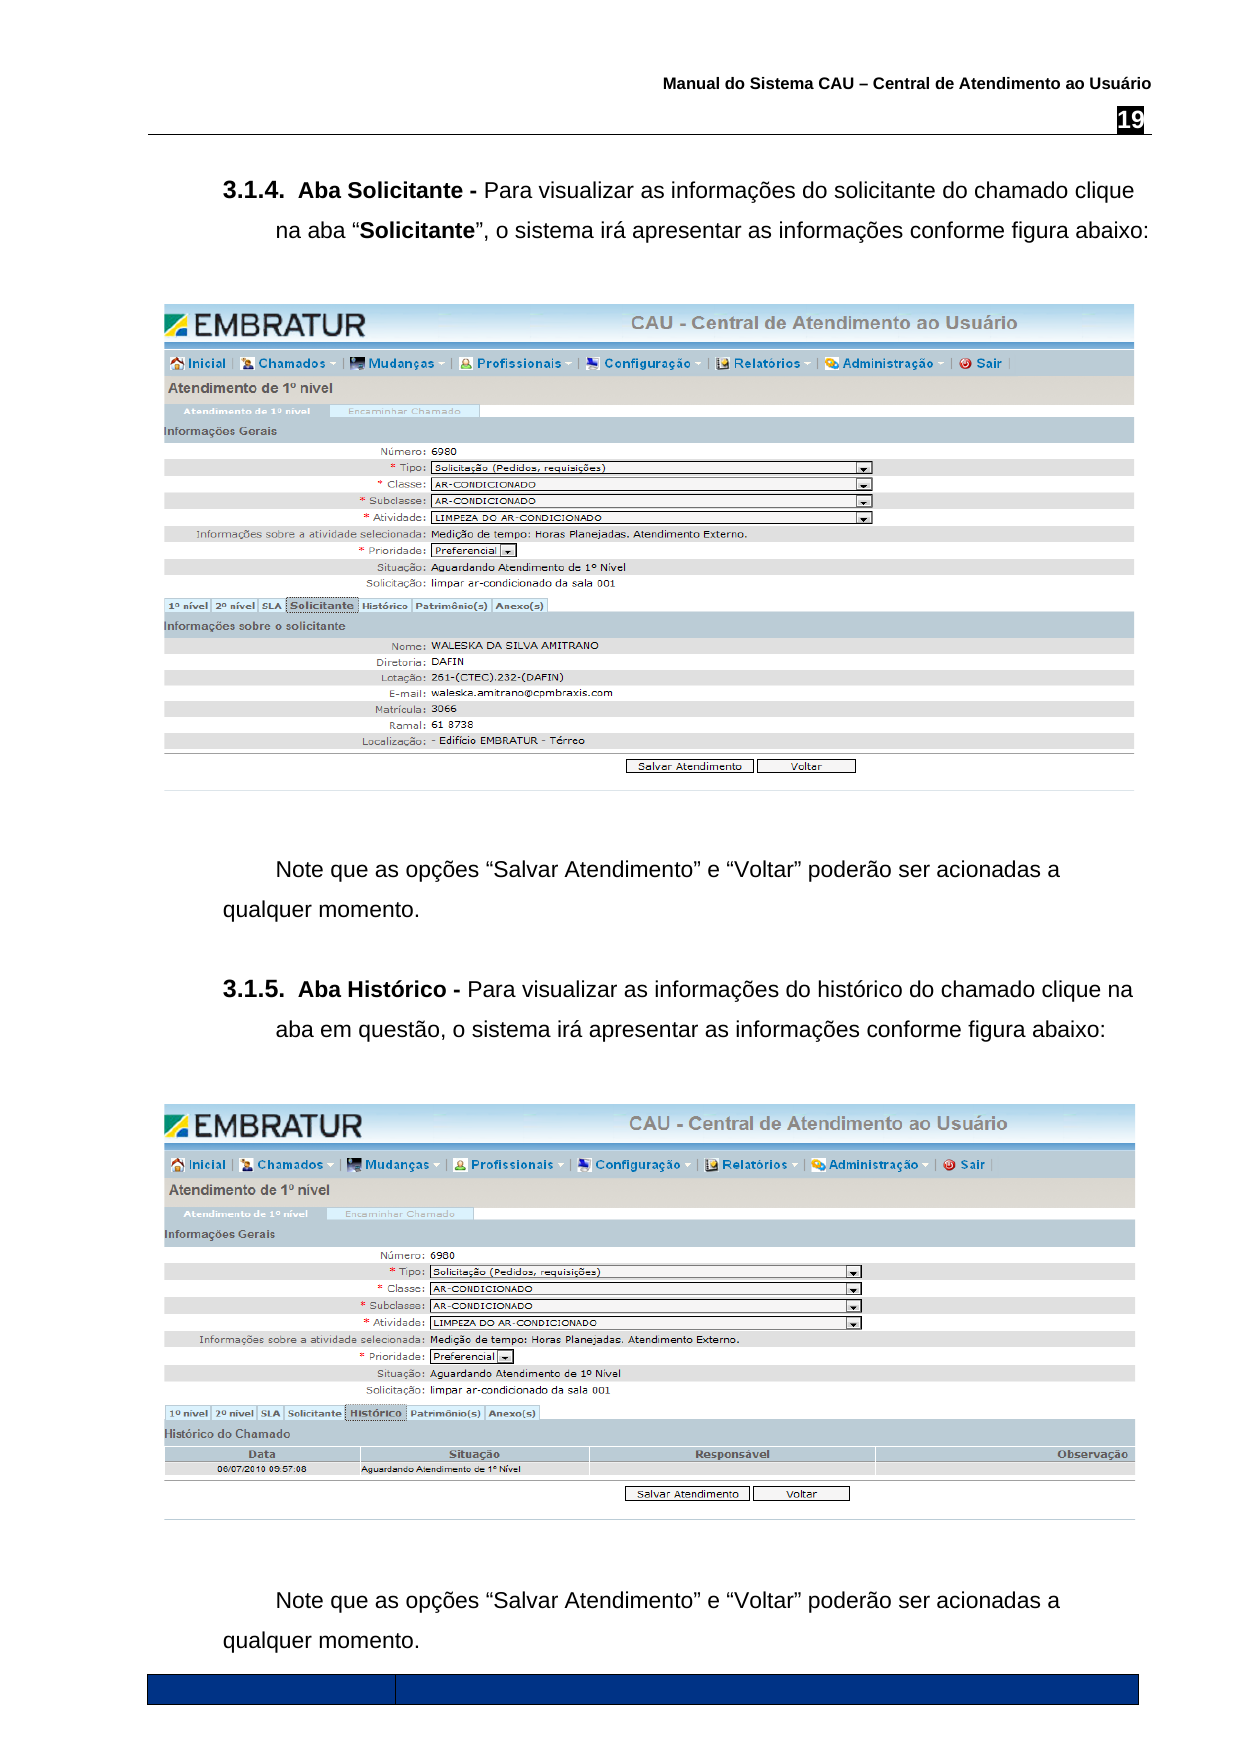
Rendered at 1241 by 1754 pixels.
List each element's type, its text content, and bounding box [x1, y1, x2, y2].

picture [164, 1104, 1135, 1526]
text Note que as opções “Salvar Atendimento” e “Voltar” poderão ser acionadas a qualquer momento. [223, 1587, 1152, 1653]
list Aba Solicitante - Para visualizar as informações do solicitante do chamado clique na aba “Solicitante”, o sistema irá apresentar as informações conforme figura abaixo: [223, 175, 1152, 243]
text Note que as opções “Salvar Atendimento” e “Voltar” poderão ser acionadas a qualquer momento. [223, 856, 1152, 922]
picture [164, 304, 1135, 795]
list Aba Histórico - Para visualizar as informações do histórico do chamado clique na aba em questão, o sistema irá apresentar as informações conforme figura abaixo: [223, 974, 1152, 1043]
